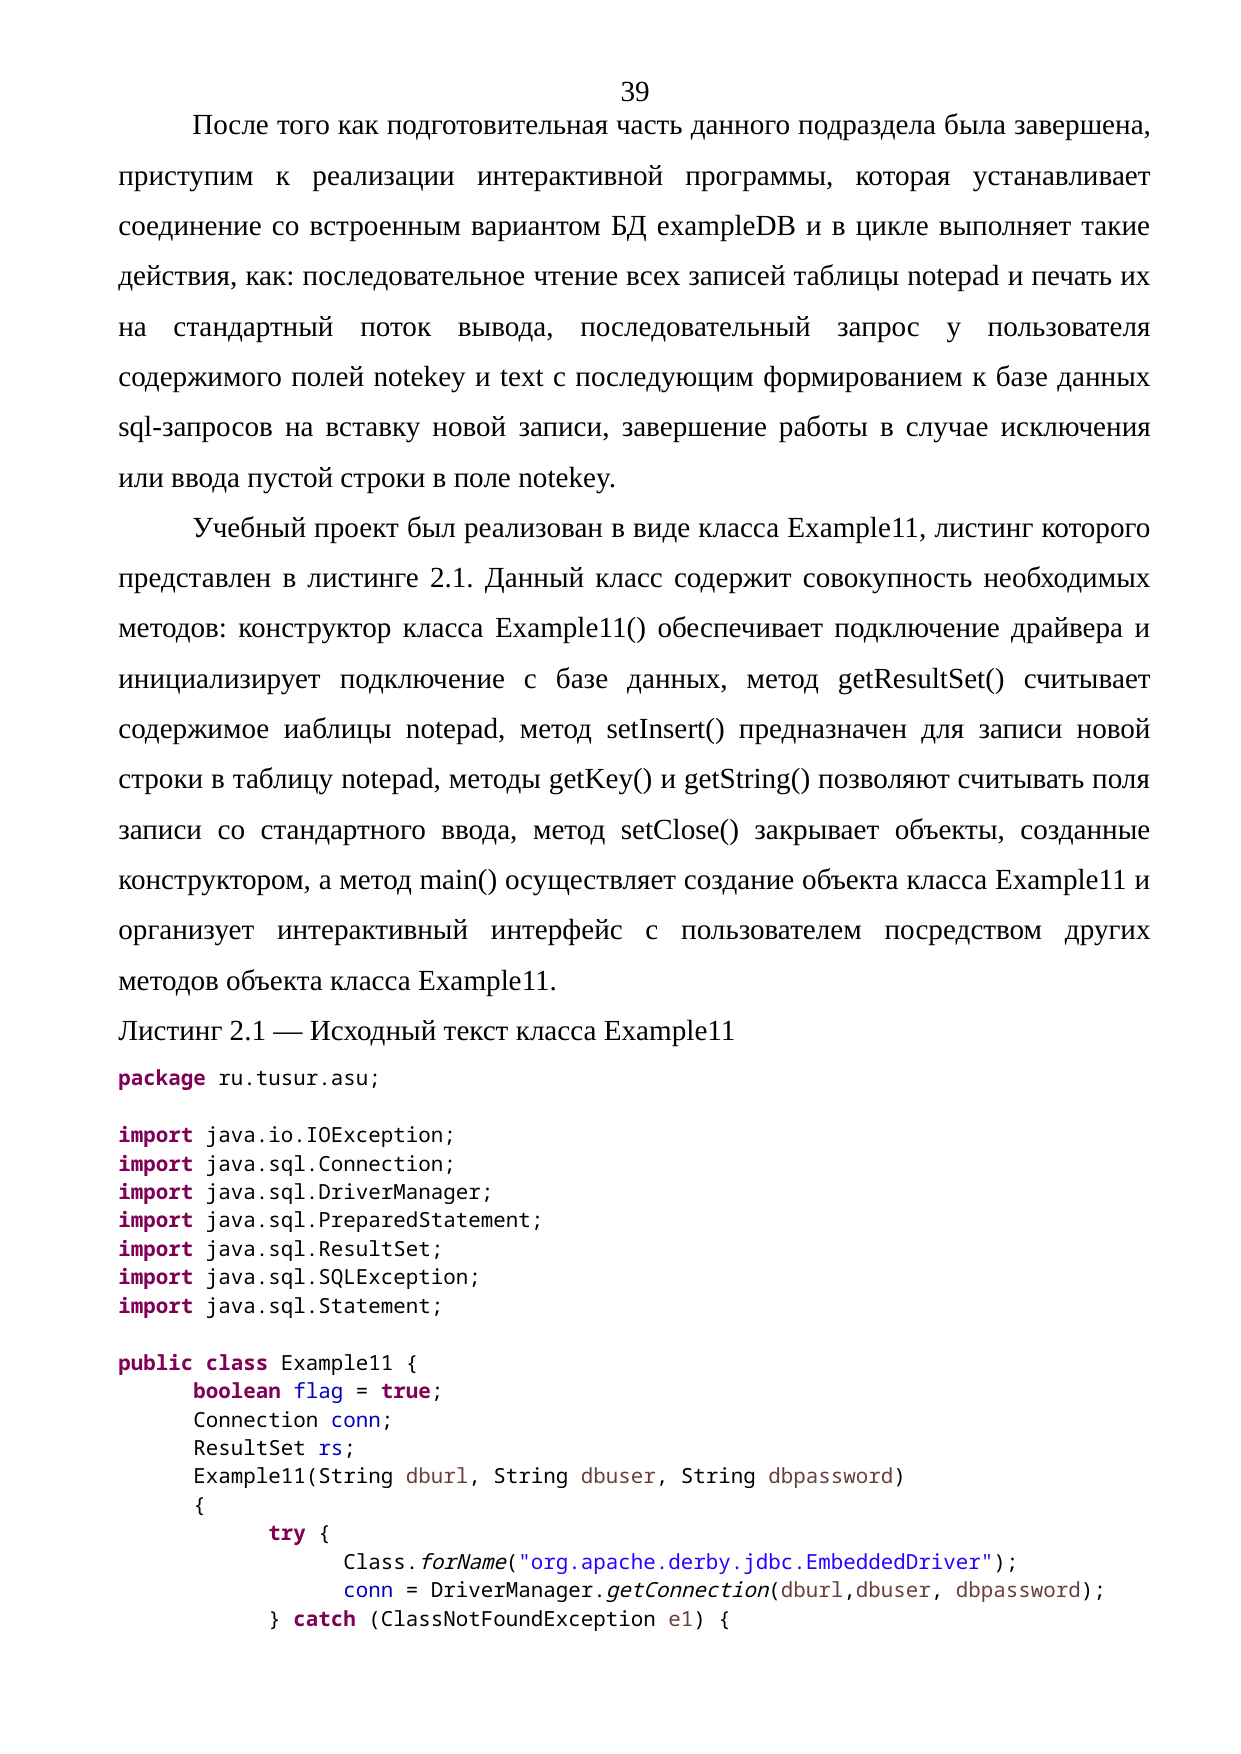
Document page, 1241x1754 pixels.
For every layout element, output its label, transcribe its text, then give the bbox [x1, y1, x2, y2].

text package ru.tusur.asu; [118, 1063, 1152, 1092]
text Учебный проект был реализован в виде класса Example11, листинг которого представлен в листинге 2.1. Данный класс содержит совокупность необходимых методов: конструктор класса Example11() обеспечивает подключение драйвера и инициализирует подключение с базе данных, метод getResultSet() считывает содержимое иаблицы notepad, метод setInsert() предназначен для записи новой строки в таблицу notepad, методы getKey() и getString() позволяют считывать поля записи со стандартного ввода, метод setClose() закрывает объекты, созданные конструктором, а метод main() осуществляет создание объекта класса Example11 и организует интерактивный интерфейс с пользователем посредством других методов объекта класса Example11. [118, 510, 1152, 996]
text { [118, 1490, 1152, 1518]
text После того как подготовительная часть данного подраздела была завершена, приступим к реализации интерактивной программы, которая устанавливает соединение со встроенным вариантом БД exampleDB и в цикле выполняет такие действия, как: последовательное чтение всех записей таблицы notepad и печать их на стандартный поток вывода, последовательный запрос у пользователя содержимого полей notekey и text с последующим формированием к базе данных sql-запросов на вставку новой записи, завершение работы в случае исключения или ввода пустой строки в поле notekey. [118, 107, 1152, 493]
text } catch (ClassNotFoundException e1) { [118, 1604, 1152, 1632]
text Class.forName("org.apache.derby.jdbc.EmbeddedDriver"); [118, 1547, 1152, 1575]
text Листинг 2.1 — Исходный текст класса Example11 [118, 1013, 1152, 1047]
text import java.io.IOException; [118, 1120, 1152, 1149]
text import java.sql.PreparedStatement; [118, 1206, 1152, 1234]
text import java.sql.DriverManager; [118, 1177, 1152, 1206]
text conn = DriverManager.getConnection(dburl,dbuser, dbpassword); [118, 1575, 1152, 1604]
text import java.sql.Statement; [118, 1291, 1152, 1319]
text ResultSet rs; [118, 1433, 1152, 1462]
text public class Example11 { [118, 1348, 1152, 1376]
text Connection conn; [118, 1405, 1152, 1433]
text try { [118, 1518, 1152, 1547]
text import java.sql.Connection; [118, 1149, 1152, 1177]
text import java.sql.ResultSet; [118, 1234, 1152, 1262]
text boolean flag = true; [118, 1376, 1152, 1405]
text Example11(String dburl, String dbuser, String dbpassword) [118, 1462, 1152, 1490]
text import java.sql.SQLException; [118, 1262, 1152, 1291]
